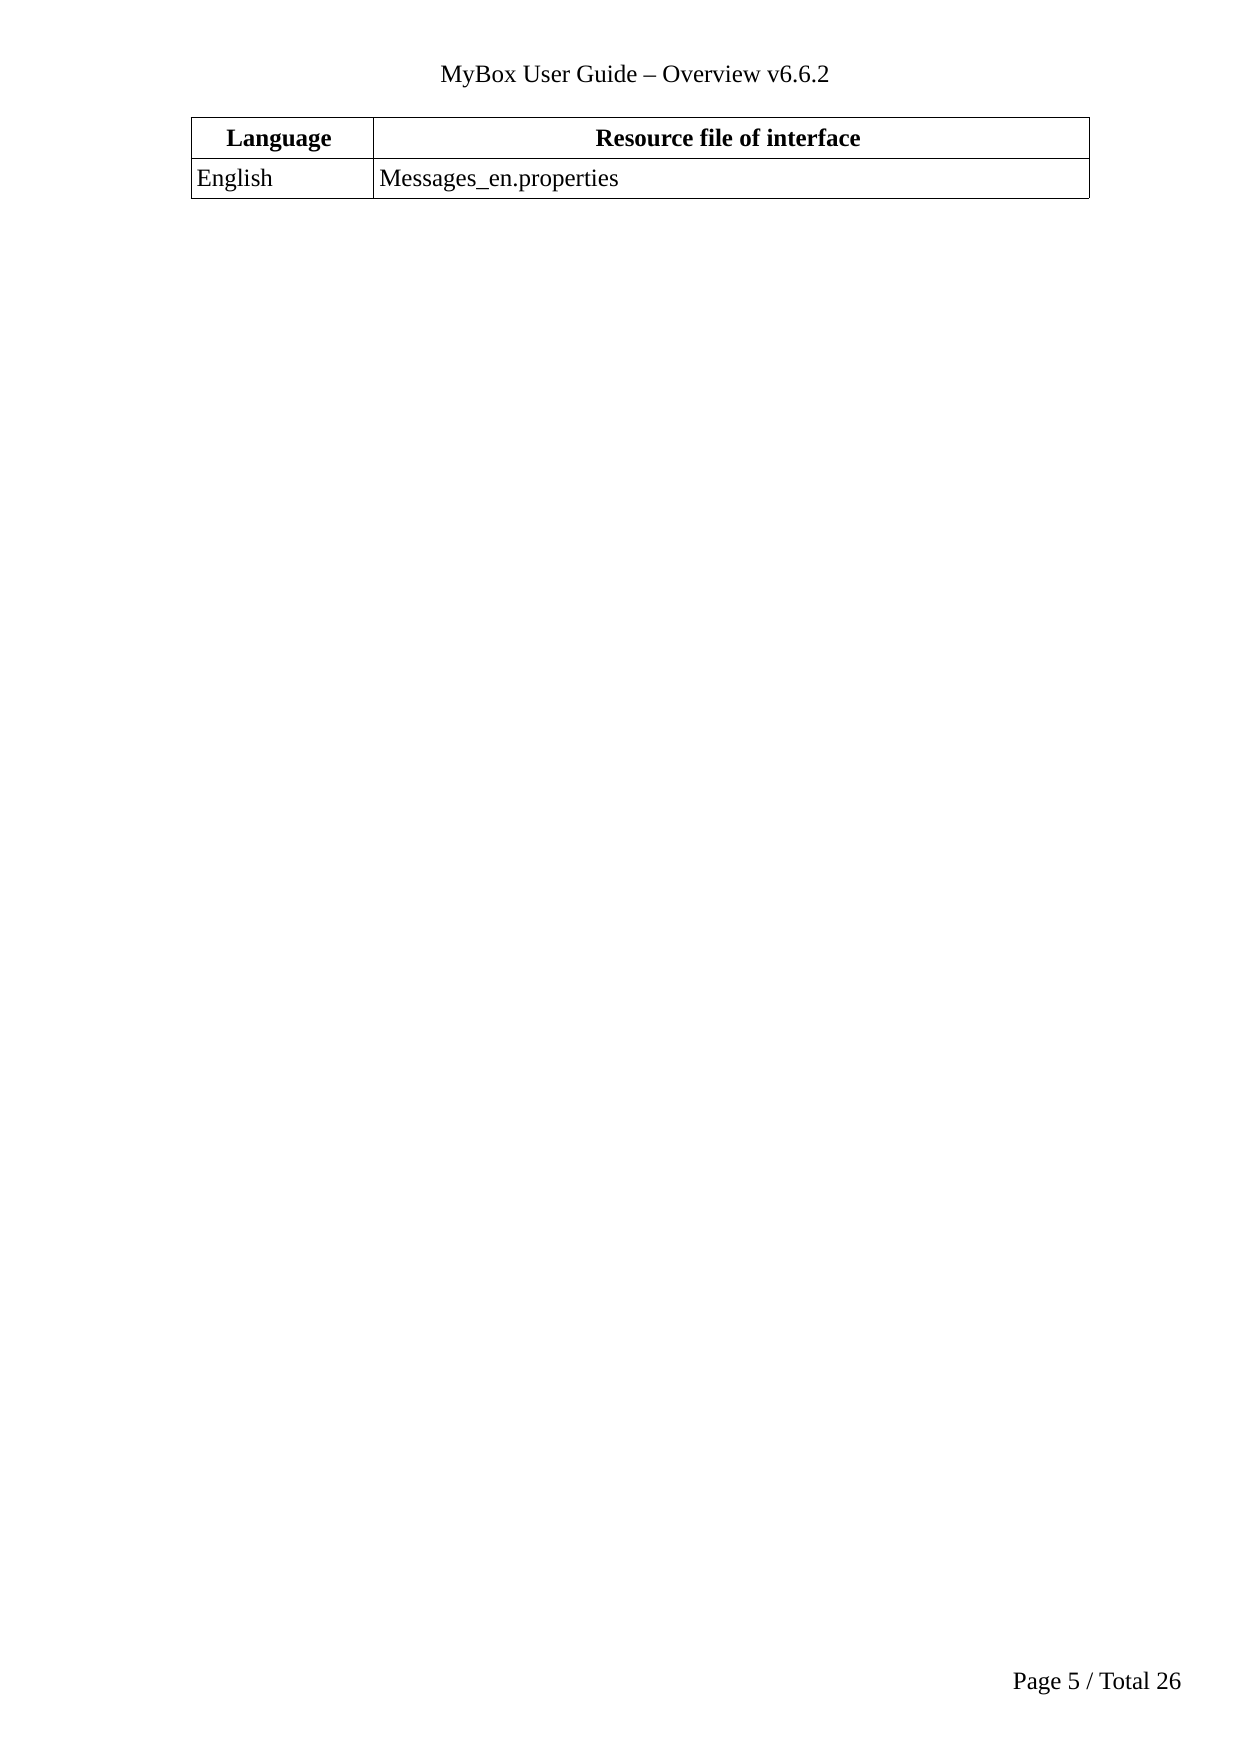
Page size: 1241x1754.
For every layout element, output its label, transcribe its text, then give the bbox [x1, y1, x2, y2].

table_header Language [192, 118, 373, 158]
table_header Resource file of interface [374, 118, 1089, 158]
table_cell Messages_en.properties [374, 159, 1089, 198]
table_cell English [192, 159, 373, 198]
